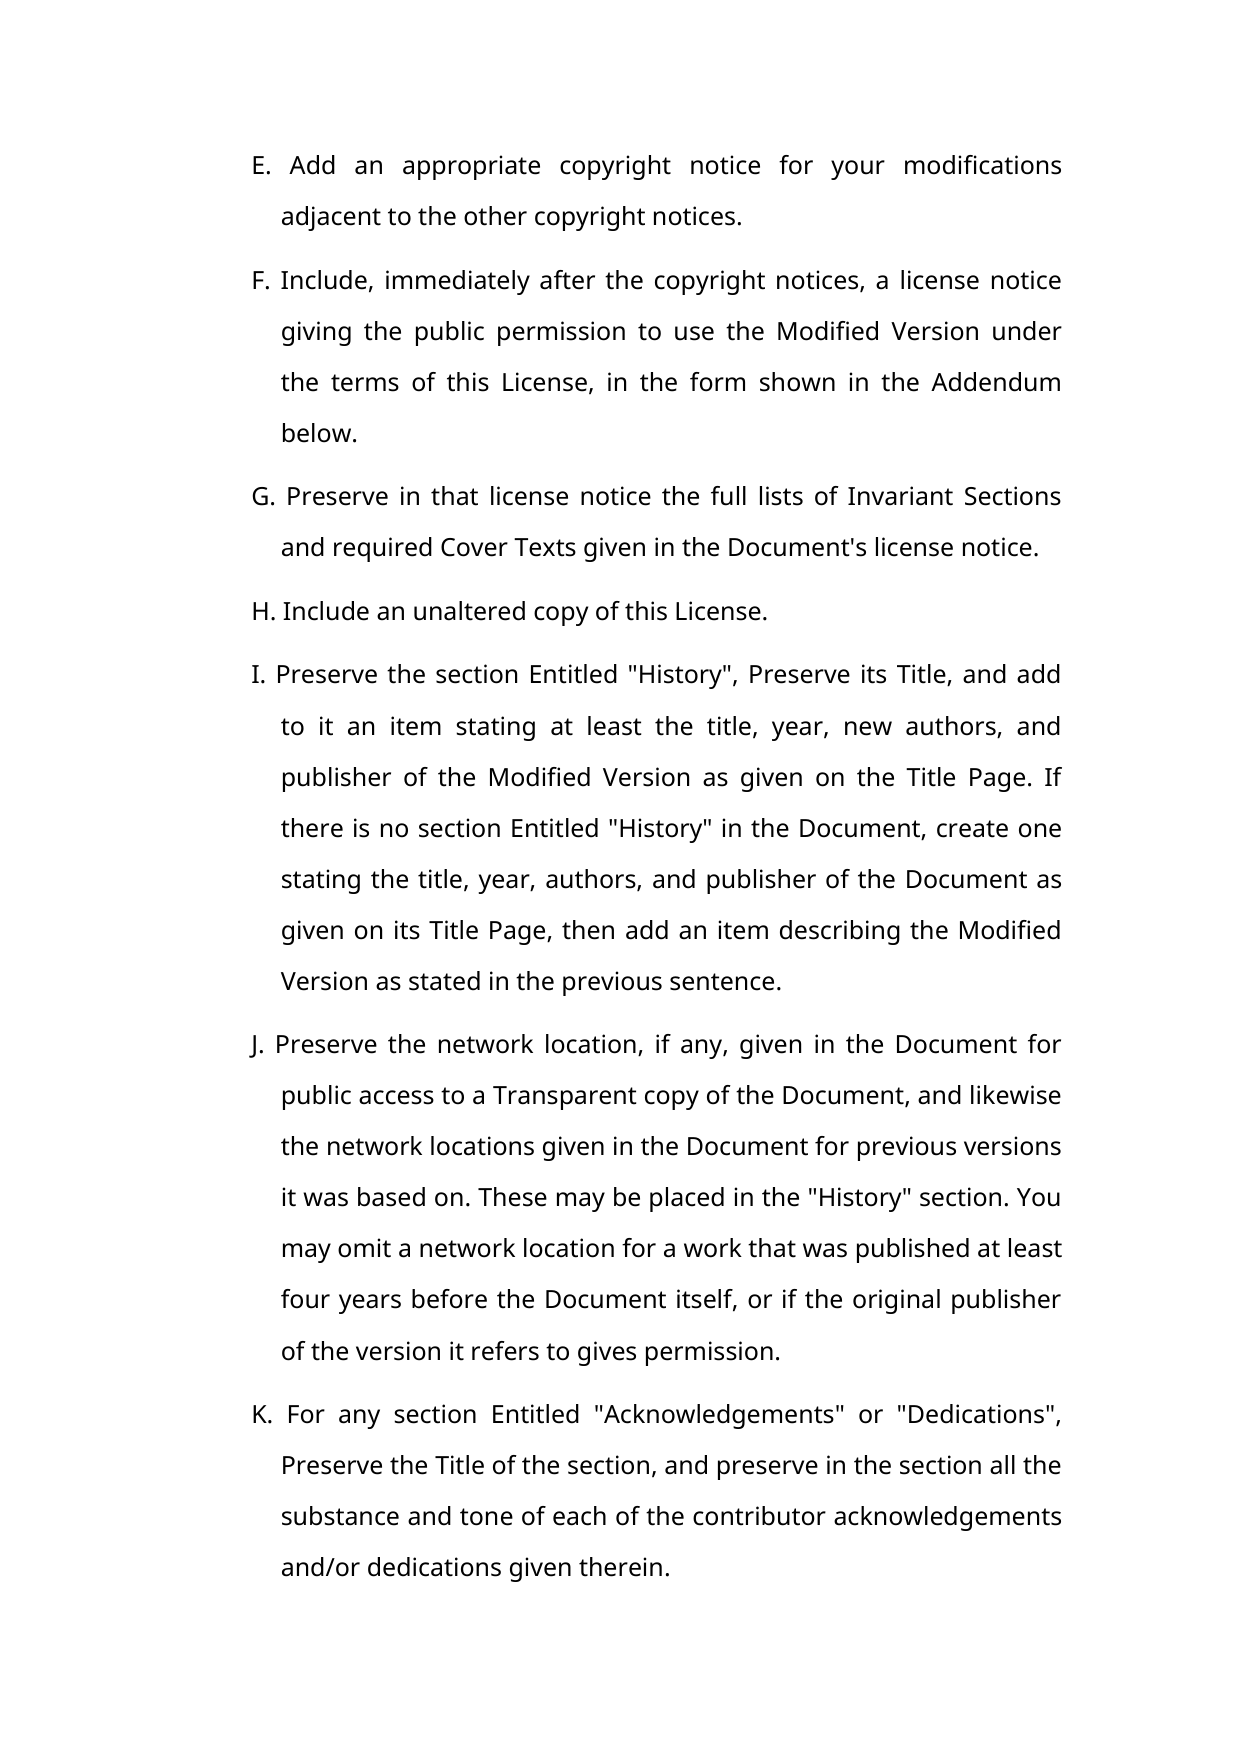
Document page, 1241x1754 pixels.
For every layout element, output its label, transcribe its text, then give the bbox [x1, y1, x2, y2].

text G. Preserve in that license notice the full lists of Invariant Sections and required Cover Texts given in the Document's license notice. [251, 479, 1063, 564]
text K. For any section Entitled "Acknowledgements" or "Dedications", Preserve the Title of the section, and preserve in the section all the substance and tone of each of the contributor acknowledgements and/or dedications given therein. [251, 1397, 1063, 1584]
text I. Preserve the section Entitled "History", Preserve its Title, and add to it an item stating at least the title, year, new authors, and publisher of the Modified Version as given on the Title Page. If there is no section Entitled "History" in the Document, create one stating the title, year, authors, and publisher of the Document as given on its Title Page, then add an item describing the Modified Version as stated in the previous sentence. [251, 657, 1063, 997]
text E. Add an appropriate copyright notice for your modifications adjacent to the other copyright notices. [251, 148, 1063, 233]
text H. Include an unaltered copy of this License. [251, 593, 1063, 628]
text J. Preserve the network location, if any, given in the Document for public access to a Transparent copy of the Document, and likewise the network locations given in the Document for previous versions it was based on. These may be placed in the "History" section. You may omit a network location for a work that was published at least four years before the Document itself, or if the original publisher of the version it refers to gives permission. [251, 1027, 1063, 1367]
text F. Include, immediately after the copyright notices, a license notice giving the public permission to use the Modified Version under the terms of this License, in the form shown in the Addendum below. [251, 262, 1063, 449]
